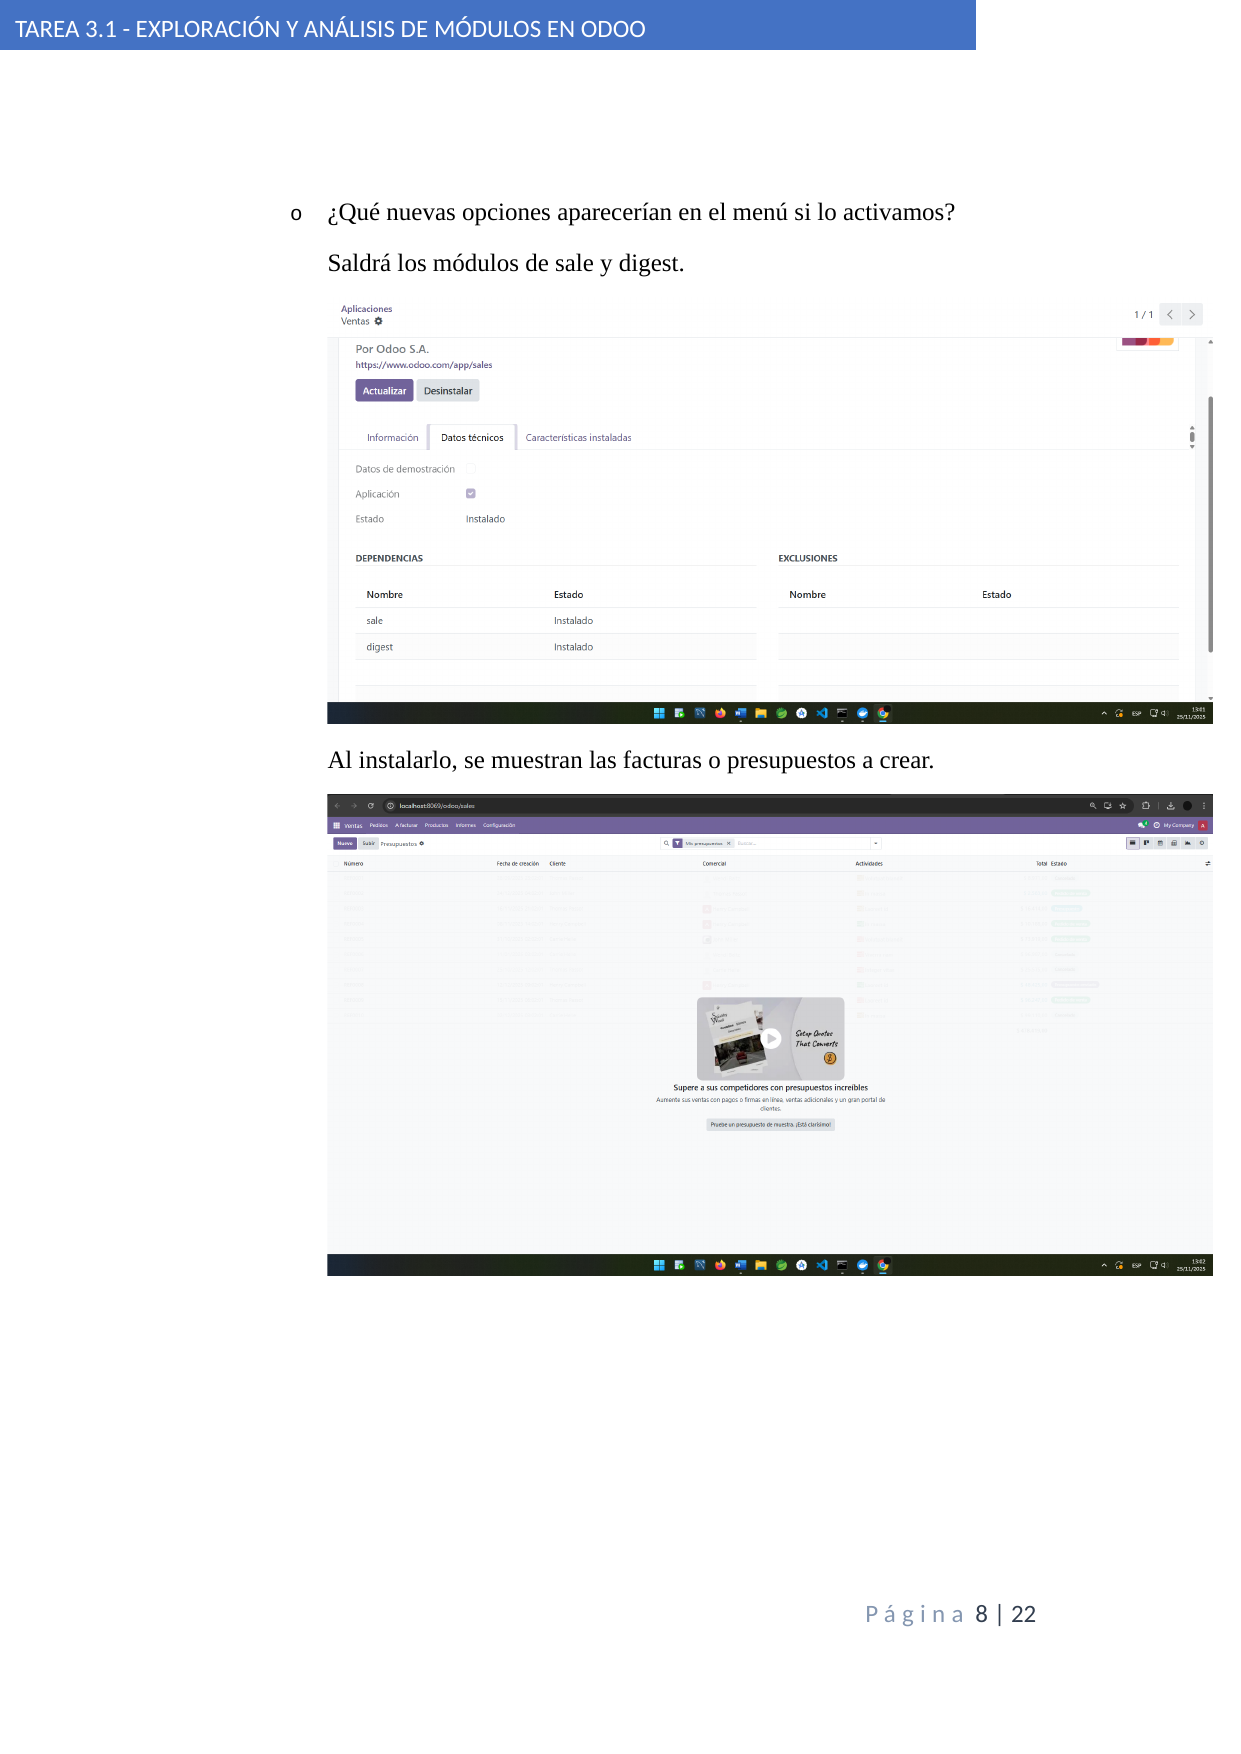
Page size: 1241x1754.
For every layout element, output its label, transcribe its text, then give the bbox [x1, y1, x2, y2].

text Saldrá los módulos de sale y digest. [327, 248, 1063, 277]
text Al instalarlo, se muestran las facturas o presupuestos a crear. [327, 745, 1063, 774]
list ¿Qué nuevas opciones aparecerían en el menú si lo activamos? [290, 197, 1063, 227]
